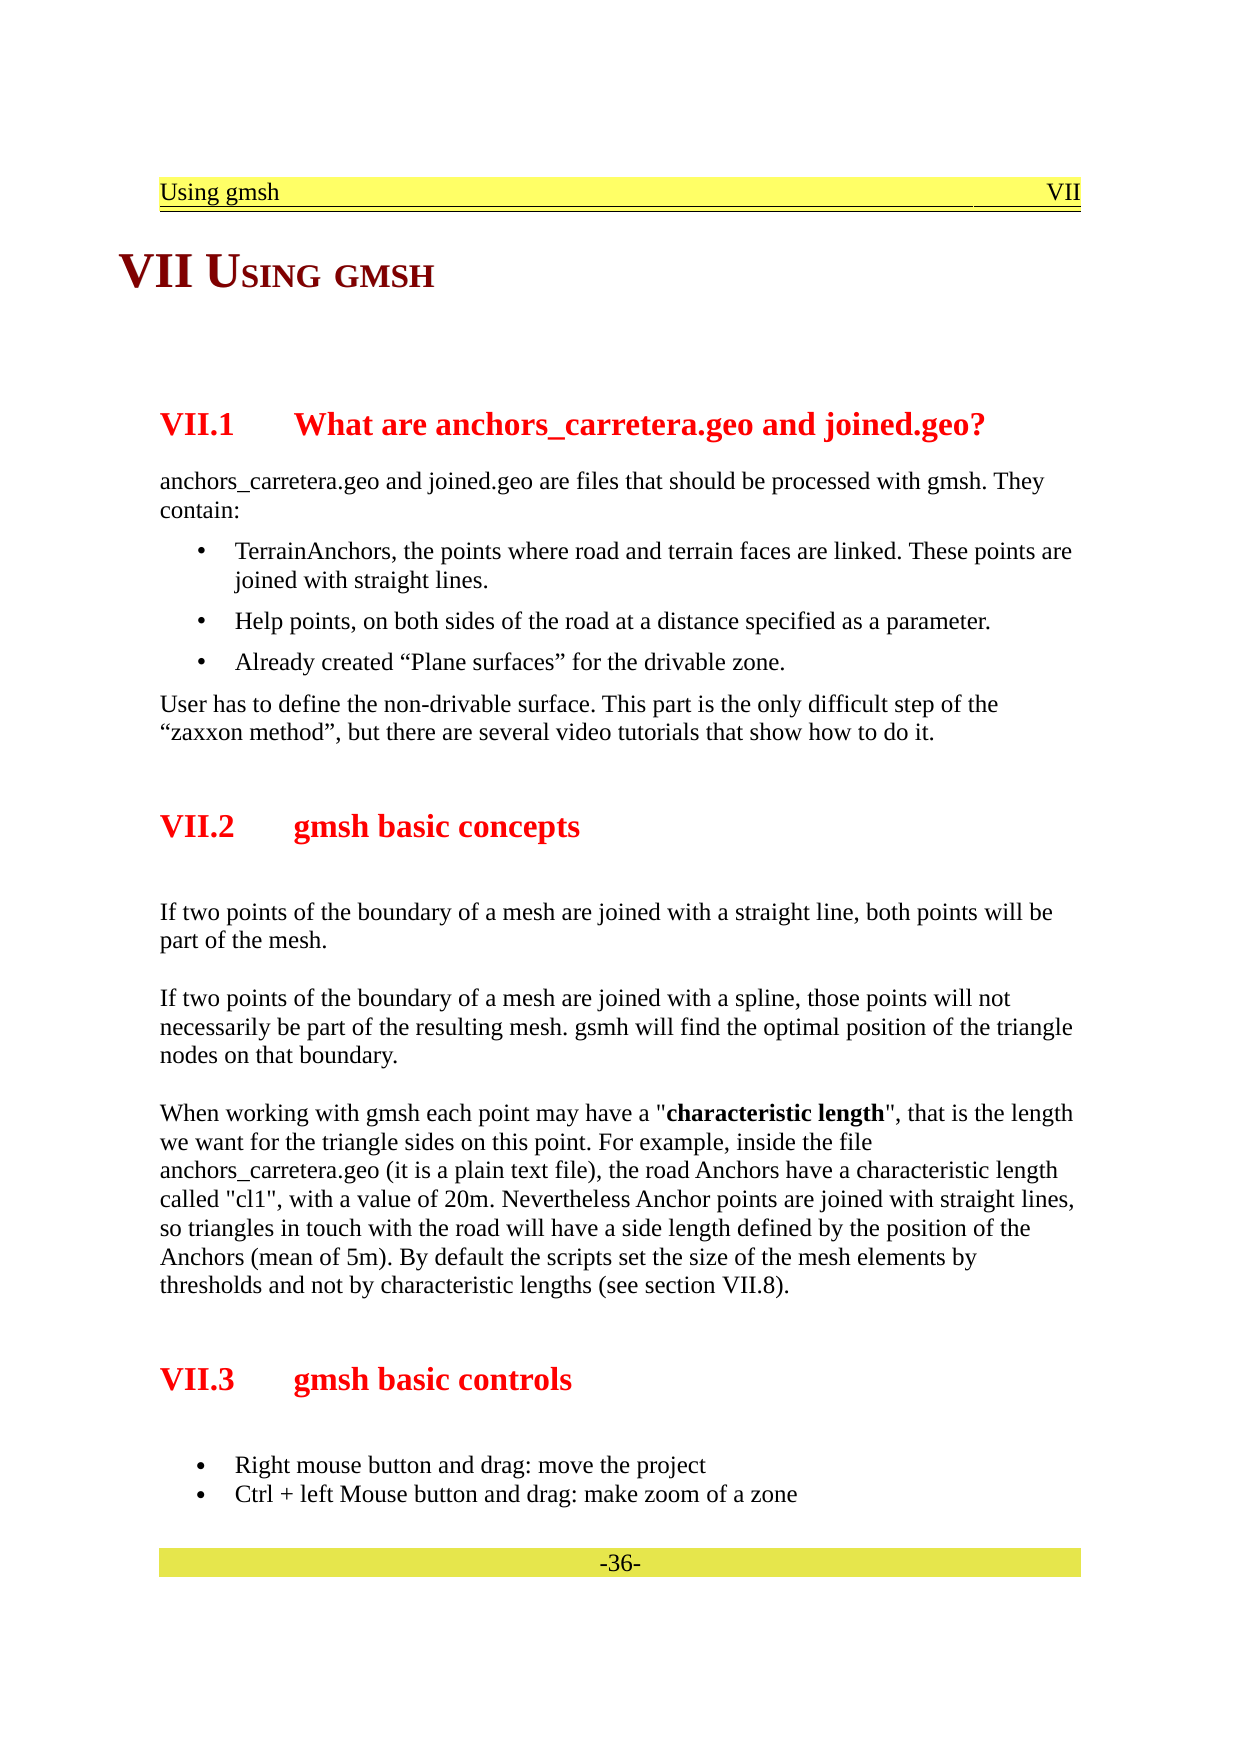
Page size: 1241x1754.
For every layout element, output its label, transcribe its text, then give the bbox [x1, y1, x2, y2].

subtitle gmsh basic controls [159, 1359, 1081, 1397]
text anchors_carretera.geo and joined.geo are files that should be processed with gmsh. They contain: [159, 466, 1081, 524]
list Already created “Plane surfaces” for the drivable zone. [197, 647, 1081, 676]
list Right mouse button and drag: move the project [197, 1450, 1081, 1479]
subtitle What are anchors_carretera.geo and joined.geo? [159, 404, 1081, 443]
subtitle gmsh basic concepts [159, 806, 1081, 844]
list TerrainAnchors, the points where road and terrain faces are linked. These points are joined with straight lines. [197, 536, 1081, 594]
list Ctrl + left Mouse button and drag: make zoom of a zone [197, 1479, 1081, 1508]
text User has to define the non-drivable surface. This part is the only difficult step of the “zaxxon method”, but there are several video tutorials that show how to do it. [159, 689, 1081, 746]
text If two points of the boundary of a mesh are joined with a straight line, both points will be part of the mesh. If two points of the boundary of a mesh are joined with a spline, those points will not necessarily be part of the resulting mesh. gsmh will find the optimal position of the triangle nodes on that boundary. When working with gmsh each point may have a "characteristic length", that is the length we want for the triangle sides on this point. For example, inside the file anchors_carretera.geo (it is a plain text file), the road Anchors have a characteristic length called "cl1", with a value of 20m. Nevertheless Anchor points are joined with straight lines, so triangles in touch with the road will have a side length defined by the position of the Anchors (mean of 5m). By default the scripts set the size of the mesh elements by thresholds and not by characteristic lengths (see section VII.8). [159, 897, 1081, 1299]
list Help points, on both sides of the road at a distance specified as a parameter. [197, 606, 1081, 635]
subtitle Using gmsh [118, 240, 1081, 298]
